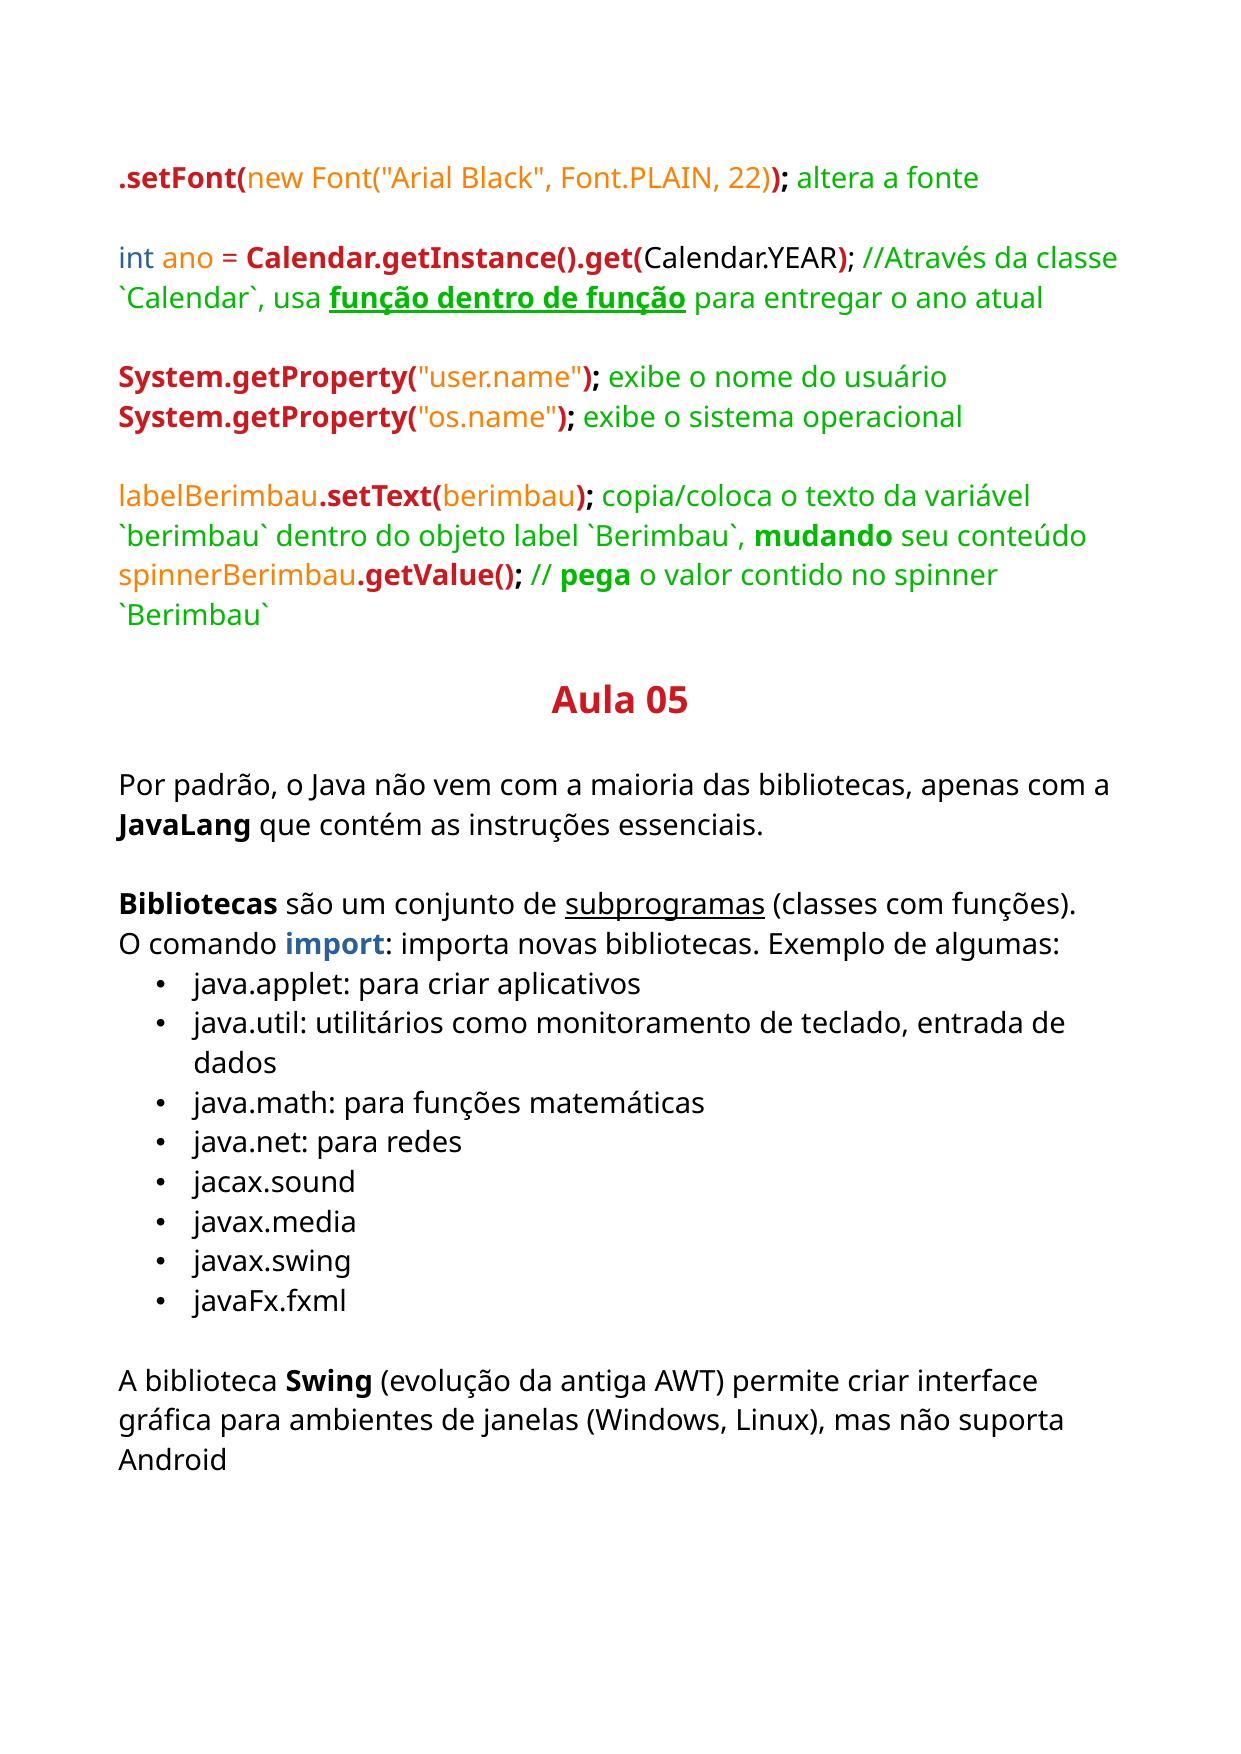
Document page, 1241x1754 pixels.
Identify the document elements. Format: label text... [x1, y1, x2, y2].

text System.getProperty("os.name"); exibe o sistema operacional [118, 396, 1122, 436]
text System.getProperty("user.name"); exibe o nome do usuário [118, 356, 1122, 396]
text Bibliotecas são um conjunto de subprogramas (classes com funções). [118, 883, 1122, 923]
list java.net: para redes [156, 1122, 1122, 1161]
list javax.swing [156, 1241, 1122, 1280]
list java.math: para funções matemáticas [156, 1082, 1122, 1122]
text Aula 05 [118, 674, 1122, 725]
text int ano = Calendar.getInstance().get(Calendar.YEAR); //Através da classe `Calendar`, usa função dentro de função para entregar o ano atual [118, 237, 1122, 317]
text labelBerimbau.setText(berimbau); copia/coloca o texto da variável `berimbau` dentro do objeto label `Berimbau`, mudando seu conteúdo [118, 475, 1122, 555]
text spinnerBerimbau.getValue(); // pega o valor contido no spinner `Berimbau` [118, 555, 1122, 634]
list java.util: utilitários como monitoramento de teclado, entrada de dados [156, 1003, 1122, 1082]
text .setFont(new Font("Arial Black", Font.PLAIN, 22)); altera a fonte [118, 158, 1122, 197]
list javaFx.fxml [156, 1280, 1122, 1320]
text O comando import: importa novas bibliotecas. Exemplo de algumas: [118, 923, 1122, 963]
list javax.media [156, 1201, 1122, 1241]
list java.applet: para criar aplicativos [156, 963, 1122, 1003]
text A biblioteca Swing (evolução da antiga AWT) permite criar interface gráfica para ambientes de janelas (Windows, Linux), mas não suporta Android [118, 1360, 1122, 1479]
list jacax.sound [156, 1161, 1122, 1201]
text Por padrão, o Java não vem com a maioria das bibliotecas, apenas com a JavaLang que contém as instruções essenciais. [118, 764, 1122, 844]
